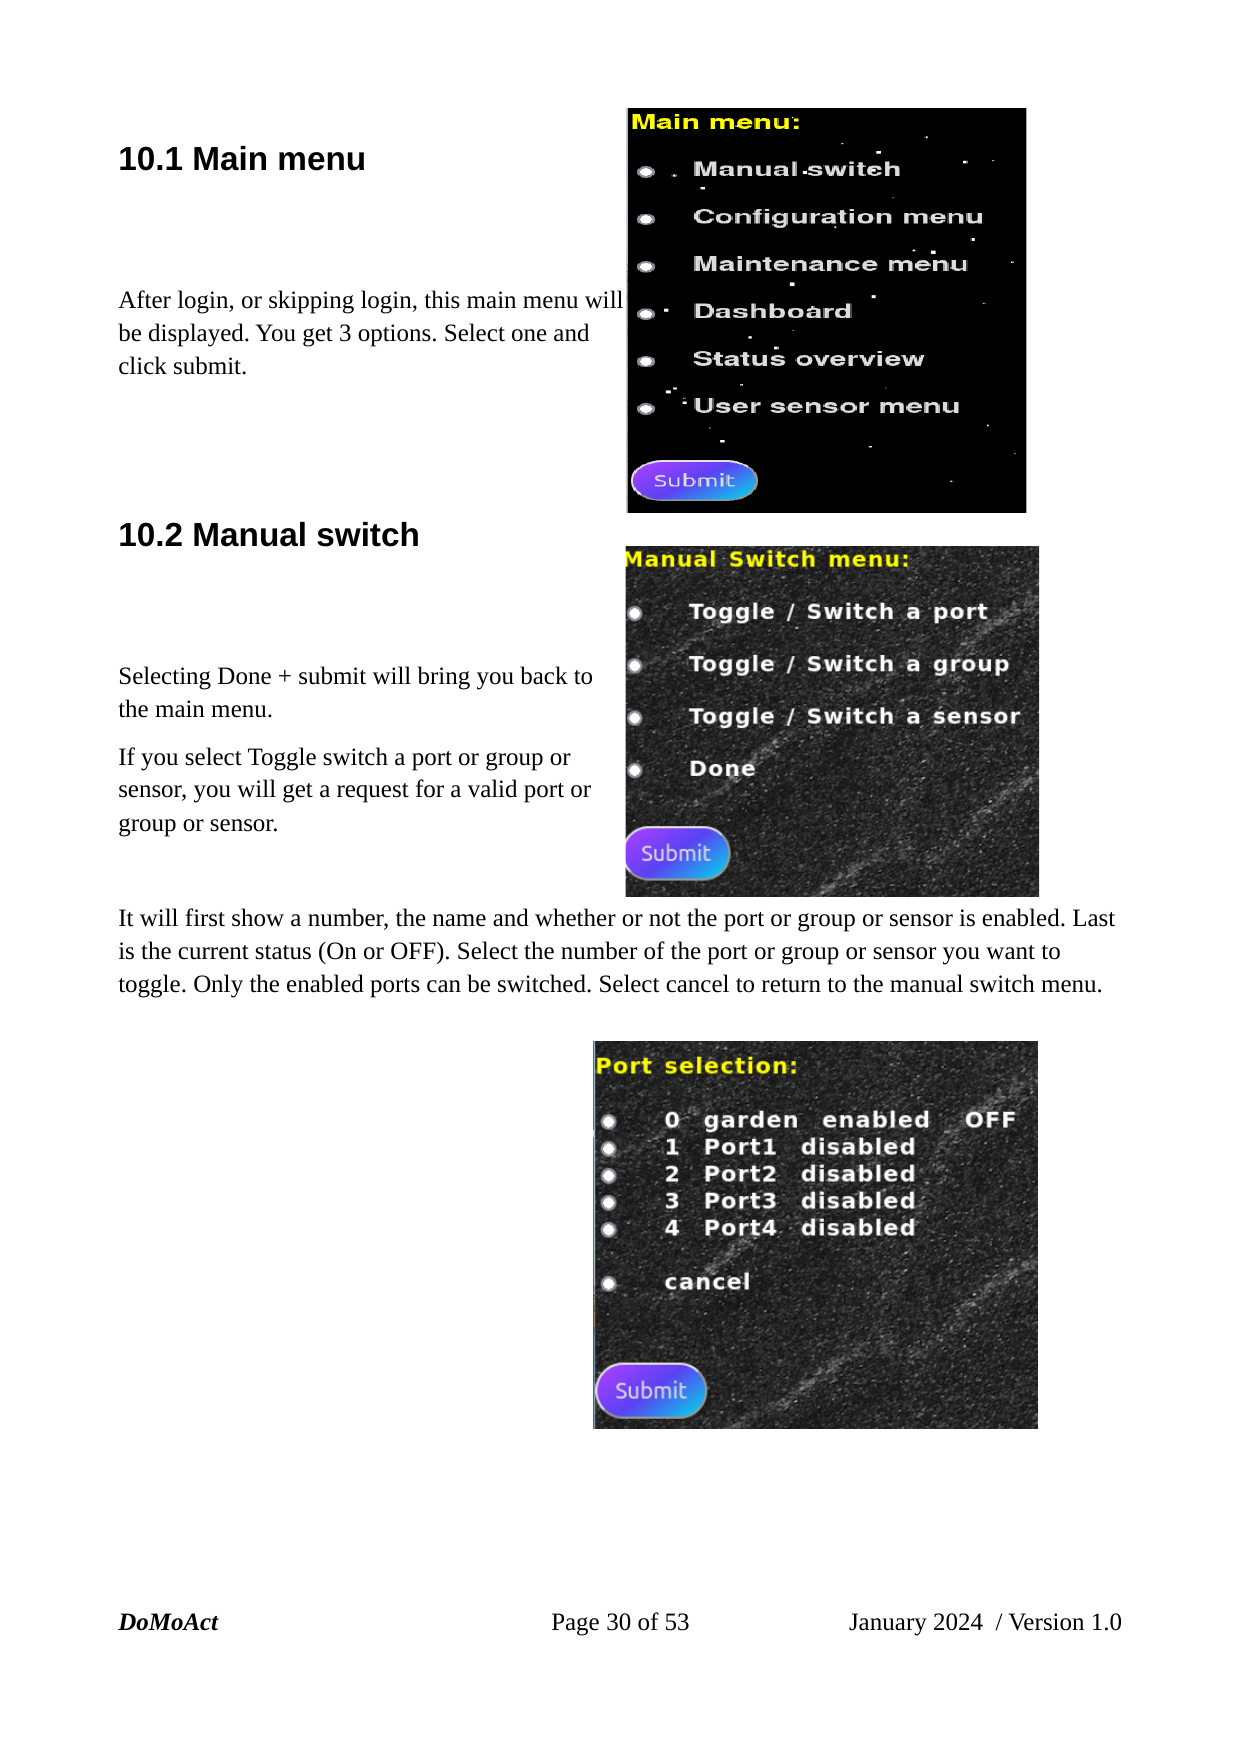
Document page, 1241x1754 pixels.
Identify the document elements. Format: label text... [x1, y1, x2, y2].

text [1040, 661, 1122, 723]
text [1040, 742, 1122, 836]
text Selecting Done + submit will bring you back to the main menu. [118, 661, 625, 723]
picture [625, 546, 1040, 897]
text If you select Toggle switch a port or group or sensor, you will get a request for a valid port or group or sensor. [118, 742, 625, 836]
subtitle 10.2 Manual switch [118, 515, 1122, 553]
picture [593, 1041, 1038, 1429]
text [1027, 285, 1122, 380]
picture [626, 108, 1027, 513]
subtitle 10.1 Main menu [118, 139, 626, 177]
text After login, or skipping login, this main menu will be displayed. You get 3 options. Select one and click submit. [118, 285, 626, 380]
text It will first show a number, the name and whether or not the port or group or sensor is enabled. Last is the current status (On or OFF). Select the number of the port or group or sensor you want to toggle. Only the enabled ports can be switched. Select cancel to return to the manual switch menu. [118, 903, 1122, 998]
subtitle [1027, 139, 1122, 177]
